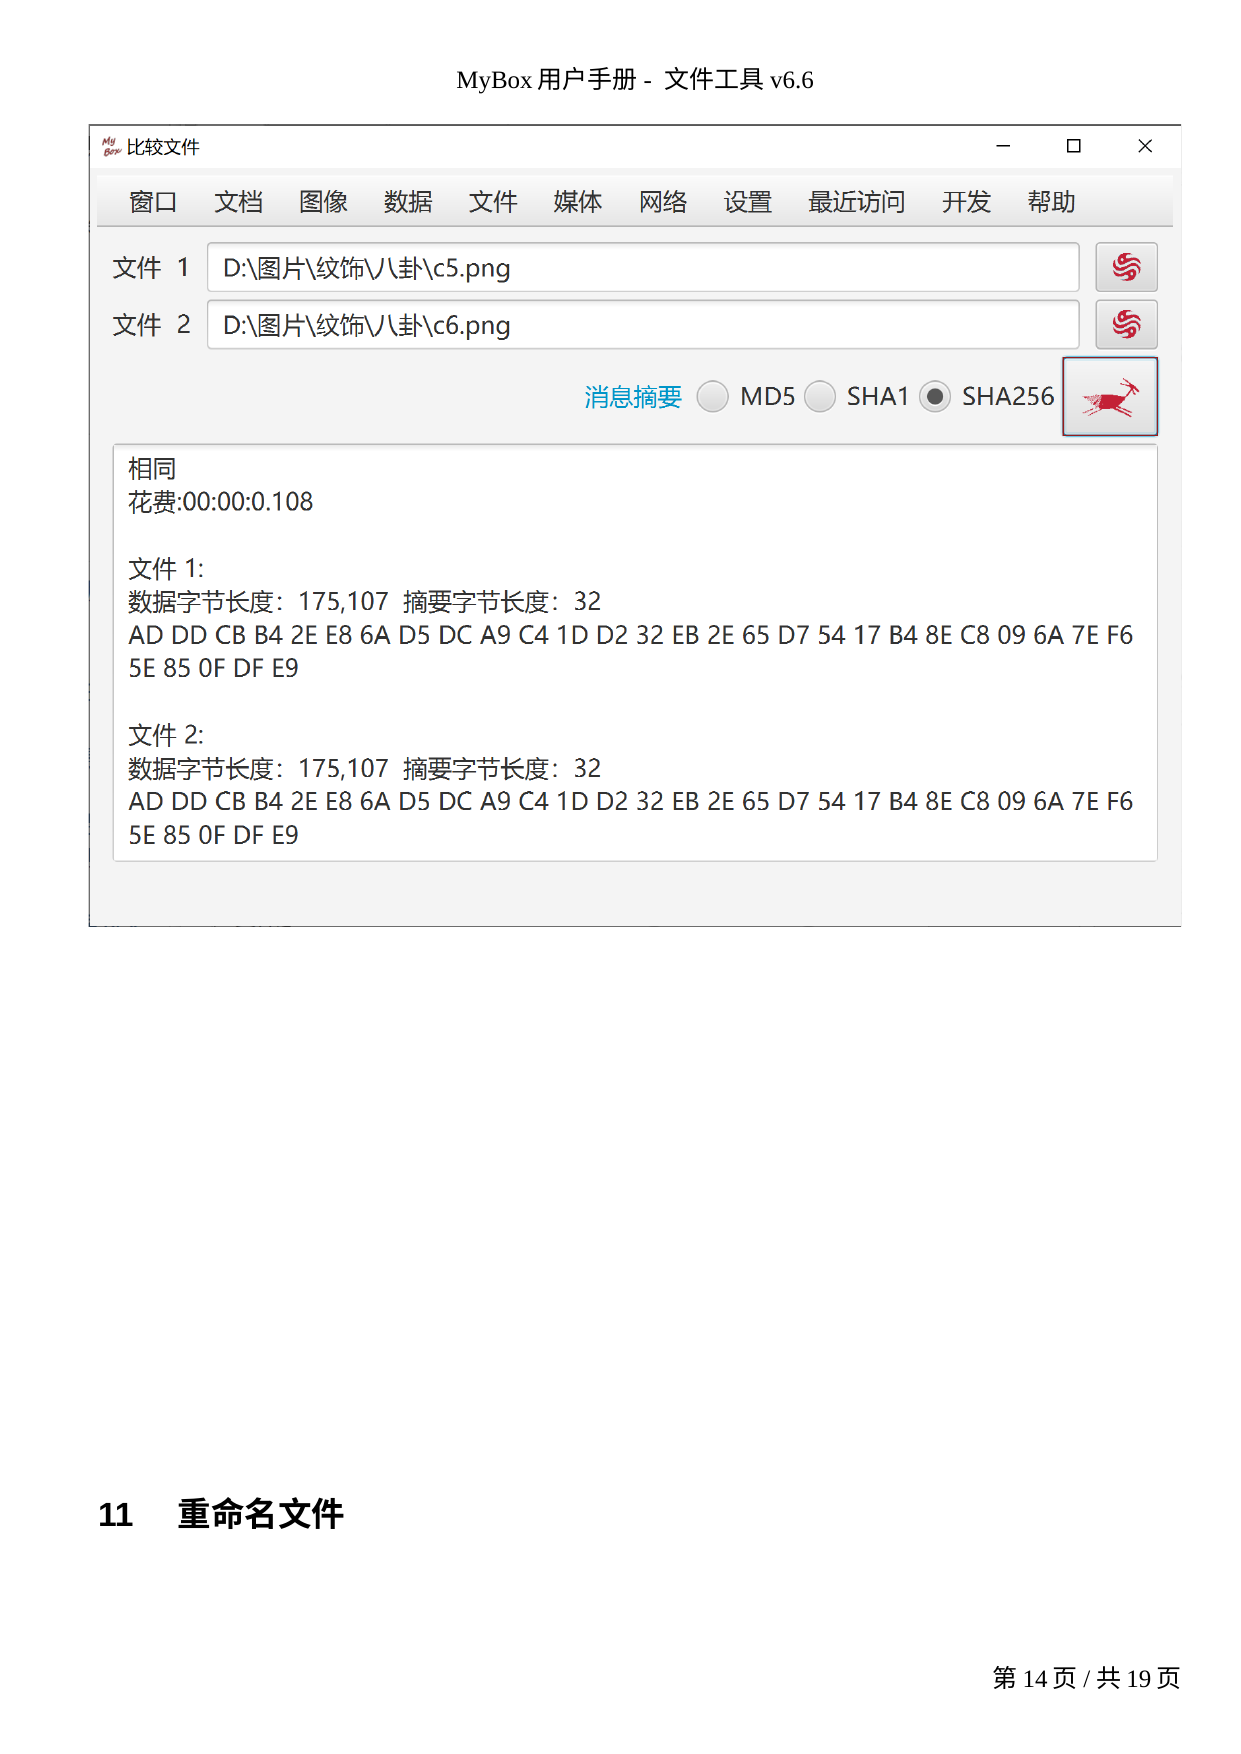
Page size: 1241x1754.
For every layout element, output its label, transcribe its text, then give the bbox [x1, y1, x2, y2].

picture [88, 124, 1182, 927]
subtitle 重命名文件 [88, 1488, 1181, 1536]
